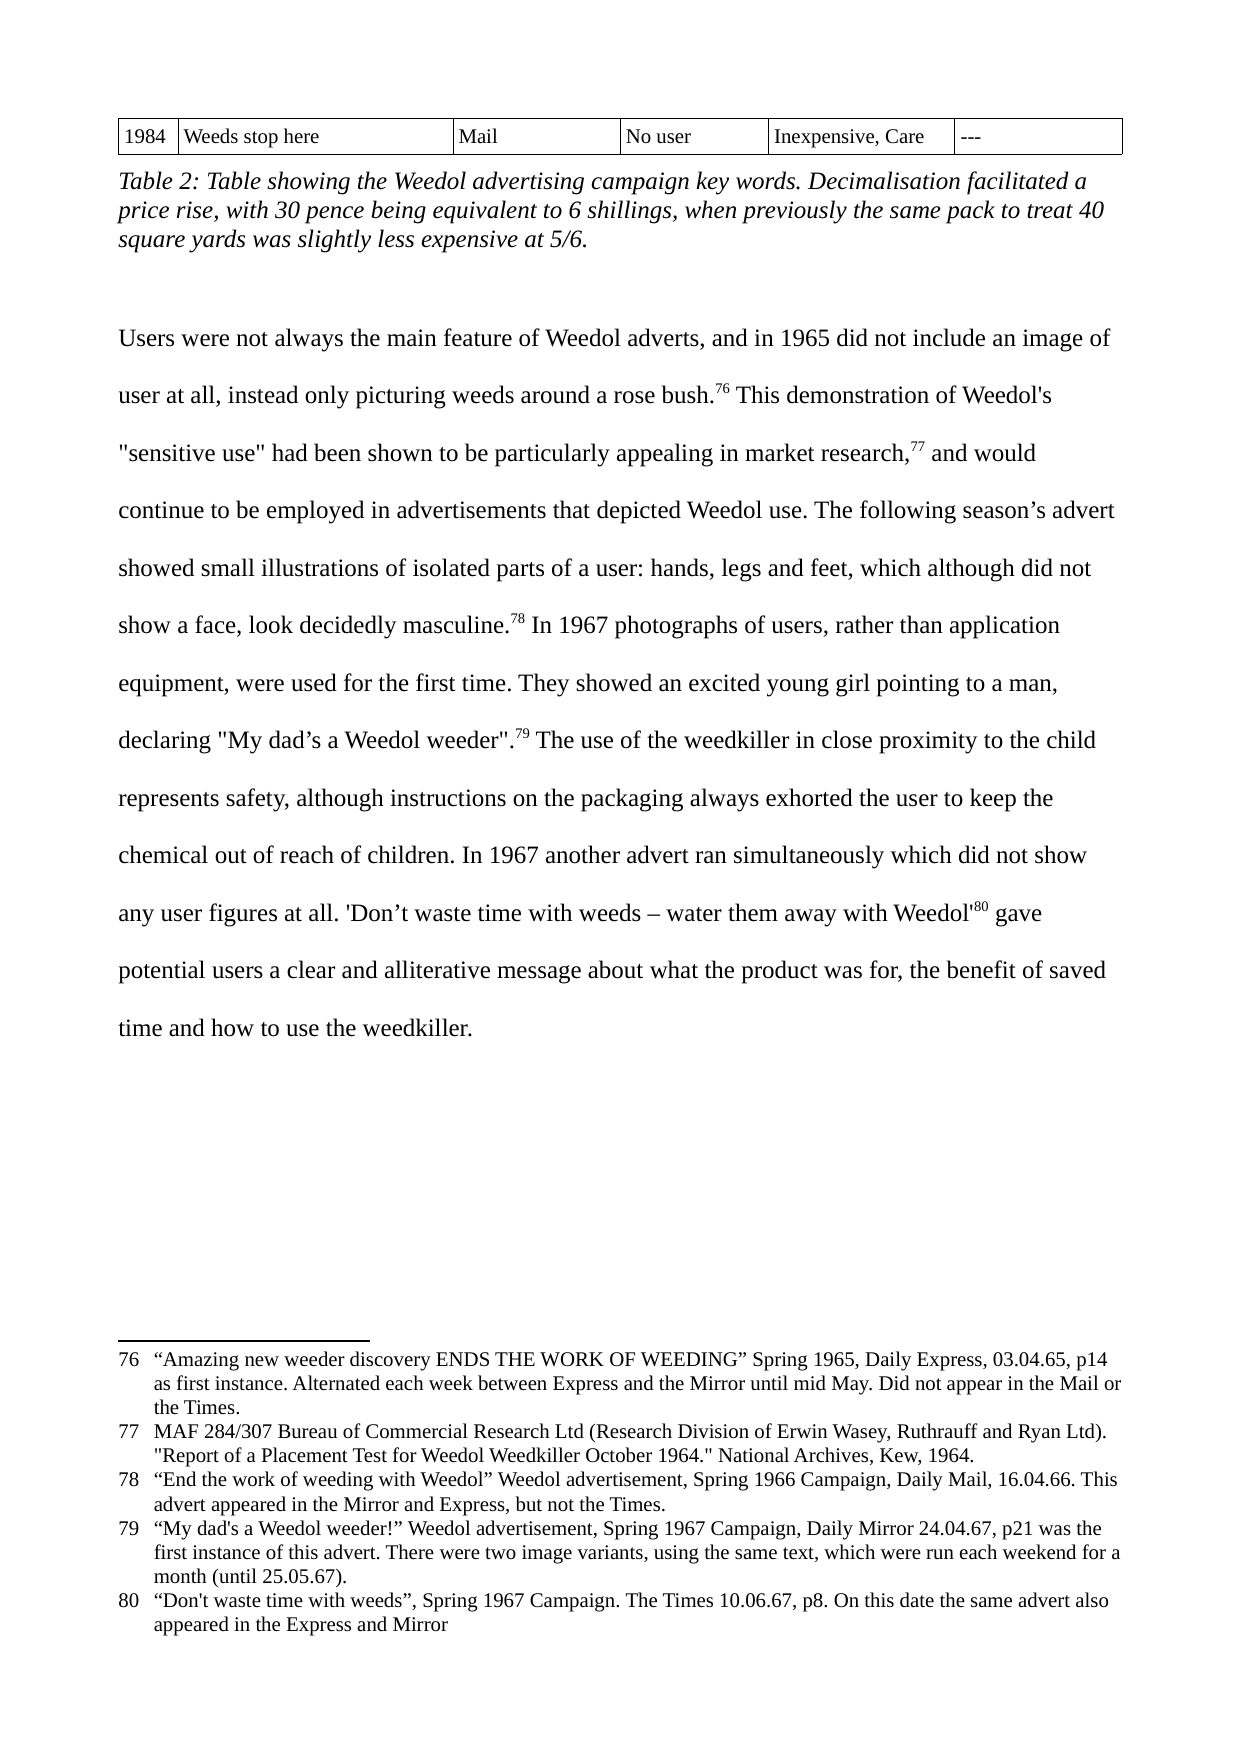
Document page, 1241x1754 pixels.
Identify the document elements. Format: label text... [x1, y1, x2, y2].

table_cell Weeds stop here [179, 119, 453, 154]
text “End the work of weeding with Weedol” Weedol advertisement, Spring 1966 Campaign, Daily Mail, 16.04.66. This advert appeared in the Mirror and Express, but not the Times. [118, 1467, 1122, 1516]
text “Amazing new weeder discovery ENDS THE WORK OF WEEDING” Spring 1965, Daily Express, 03.04.65, p14 as first instance. Alternated each week between Express and the Mirror until mid May. Did not appear in the Mail or the Times. [118, 1347, 1122, 1419]
text “Don't waste time with weeds”, Spring 1967 Campaign. The Times 10.06.67, p8. On this date the same advert also appeared in the Express and Mirror [118, 1588, 1122, 1636]
text Users were not always the main feature of Weedol adverts, and in 1965 did not include an image of user at all, instead only picturing weeds around a rose bush. This demonstration of Weedol's "sensitive use" had been shown to be particularly appealing in market research, and would continue to be employed in advertisements that depicted Weedol use. The following season’s advert showed small illustrations of isolated parts of a user: hands, legs and feet, which although did not show a face, look decidedly masculine. In 1967 photographs of users, rather than application equipment, were used for the first time. They showed an excited young girl pointing to a man, declaring "My dad’s a Weedol weeder". The use of the weedkiller in close proximity to the child represents safety, although instructions on the packaging always exhorted the user to keep the chemical out of reach of children. In 1967 another advert ran simultaneously which did not show any user figures at all. 'Don’t waste time with weeds – water them away with Weedol' gave potential users a clear and alliterative message about what the product was for, the benefit of saved time and how to use the weedkiller. [118, 323, 1122, 1041]
table_cell Mail [454, 119, 620, 154]
table_cell --- [955, 119, 1122, 154]
text Table 2: Table showing the Weedol advertising campaign key words. Decimalisation facilitated a price rise, with 30 pence being equivalent to 6 shillings, when previously the same pack to treat 40 square yards was slightly less expensive at 5/6. [118, 166, 1122, 253]
table_cell 1984 [119, 119, 178, 154]
table_cell No user [621, 119, 768, 154]
table_cell Inexpensive, Care [769, 119, 954, 154]
text “My dad's a Weedol weeder!” Weedol advertisement, Spring 1967 Campaign, Daily Mirror 24.04.67, p21 was the first instance of this advert. There were two image variants, using the same text, which were run each weekend for a month (until 25.05.67). [118, 1516, 1122, 1588]
text MAF 284/307 Bureau of Commercial Research Ltd (Research Division of Erwin Wasey, Ruthrauff and Ryan Ltd). "Report of a Placement Test for Weedol Weedkiller October 1964." National Archives, Kew, 1964. [118, 1419, 1122, 1467]
